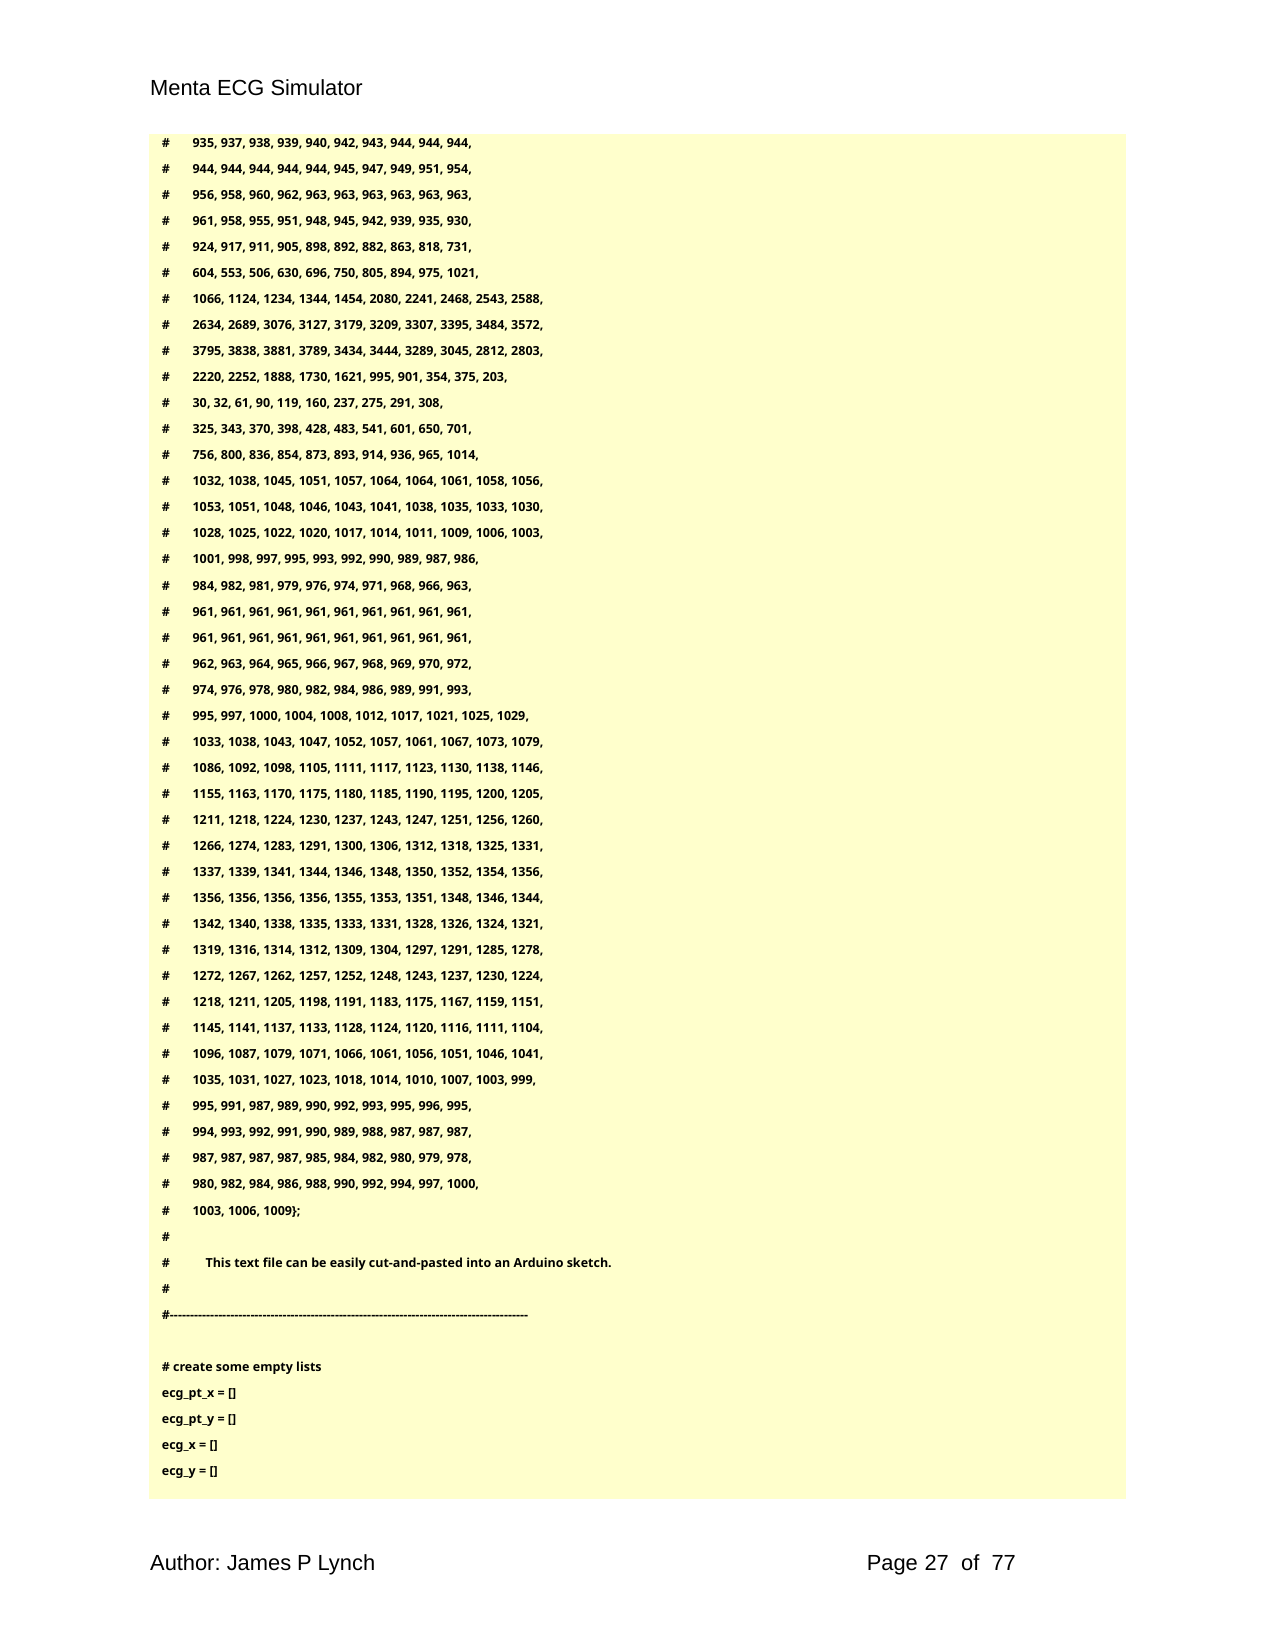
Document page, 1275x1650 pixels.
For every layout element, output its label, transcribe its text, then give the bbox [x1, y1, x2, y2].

text # 980, 982, 984, 986, 988, 990, 992, 994, 997, 1000, [149, 1176, 1126, 1193]
text # 1145, 1141, 1137, 1133, 1128, 1124, 1120, 1116, 1111, 1104, [149, 1019, 1126, 1036]
text # 1001, 998, 997, 995, 993, 992, 990, 989, 987, 986, [149, 551, 1126, 568]
text # 1053, 1051, 1048, 1046, 1043, 1041, 1038, 1035, 1033, 1030, [149, 498, 1126, 516]
text ecg_x = [] [149, 1436, 1126, 1453]
text # 1342, 1340, 1338, 1335, 1333, 1331, 1328, 1326, 1324, 1321, [149, 915, 1126, 932]
text # 1266, 1274, 1283, 1291, 1300, 1306, 1312, 1318, 1325, 1331, [149, 837, 1126, 854]
text # 325, 343, 370, 398, 428, 483, 541, 601, 650, 701, [149, 420, 1126, 437]
text # 944, 944, 944, 944, 944, 945, 947, 949, 951, 954, [149, 160, 1126, 177]
text # 961, 961, 961, 961, 961, 961, 961, 961, 961, 961, [149, 629, 1126, 646]
text # 2634, 2689, 3076, 3127, 3179, 3209, 3307, 3395, 3484, 3572, [149, 316, 1126, 333]
text # 1356, 1356, 1356, 1356, 1355, 1353, 1351, 1348, 1346, 1344, [149, 889, 1126, 906]
text # 3795, 3838, 3881, 3789, 3434, 3444, 3289, 3045, 2812, 2803, [149, 342, 1126, 359]
text # 1319, 1316, 1314, 1312, 1309, 1304, 1297, 1291, 1285, 1278, [149, 941, 1126, 958]
text # 1155, 1163, 1170, 1175, 1180, 1185, 1190, 1195, 1200, 1205, [149, 785, 1126, 802]
text # 994, 993, 992, 991, 990, 989, 988, 987, 987, 987, [149, 1123, 1126, 1141]
text # 987, 987, 987, 987, 985, 984, 982, 980, 979, 978, [149, 1149, 1126, 1167]
text # 995, 991, 987, 989, 990, 992, 993, 995, 996, 995, [149, 1097, 1126, 1114]
text # [149, 1228, 1126, 1245]
text # 1032, 1038, 1045, 1051, 1057, 1064, 1064, 1061, 1058, 1056, [149, 472, 1126, 489]
text # 956, 958, 960, 962, 963, 963, 963, 963, 963, 963, [149, 186, 1126, 203]
text # 1096, 1087, 1079, 1071, 1066, 1061, 1056, 1051, 1046, 1041, [149, 1045, 1126, 1062]
text # 1337, 1339, 1341, 1344, 1346, 1348, 1350, 1352, 1354, 1356, [149, 863, 1126, 880]
text # 1086, 1092, 1098, 1105, 1111, 1117, 1123, 1130, 1138, 1146, [149, 759, 1126, 776]
text # 1033, 1038, 1043, 1047, 1052, 1057, 1061, 1067, 1073, 1079, [149, 733, 1126, 750]
text # create some empty lists [149, 1358, 1126, 1375]
text # 2220, 2252, 1888, 1730, 1621, 995, 901, 354, 375, 203, [149, 368, 1126, 385]
text # [149, 1280, 1126, 1297]
text # 30, 32, 61, 90, 119, 160, 237, 275, 291, 308, [149, 394, 1126, 411]
text # 1003, 1006, 1009}; [149, 1202, 1126, 1219]
text # 984, 982, 981, 979, 976, 974, 971, 968, 966, 963, [149, 577, 1126, 594]
text # 1035, 1031, 1027, 1023, 1018, 1014, 1010, 1007, 1003, 999, [149, 1071, 1126, 1088]
text # 995, 997, 1000, 1004, 1008, 1012, 1017, 1021, 1025, 1029, [149, 707, 1126, 724]
text # 974, 976, 978, 980, 982, 984, 986, 989, 991, 993, [149, 681, 1126, 698]
text # 961, 961, 961, 961, 961, 961, 961, 961, 961, 961, [149, 603, 1126, 620]
text ecg_pt_x = [] [149, 1384, 1126, 1401]
text # 1066, 1124, 1234, 1344, 1454, 2080, 2241, 2468, 2543, 2588, [149, 290, 1126, 307]
text ecg_pt_y = [] [149, 1410, 1126, 1427]
text # 604, 553, 506, 630, 696, 750, 805, 894, 975, 1021, [149, 264, 1126, 281]
text # 1211, 1218, 1224, 1230, 1237, 1243, 1247, 1251, 1256, 1260, [149, 811, 1126, 828]
text # 1028, 1025, 1022, 1020, 1017, 1014, 1011, 1009, 1006, 1003, [149, 524, 1126, 542]
text # 962, 963, 964, 965, 966, 967, 968, 969, 970, 972, [149, 655, 1126, 672]
text # 756, 800, 836, 854, 873, 893, 914, 936, 965, 1014, [149, 446, 1126, 463]
text # 935, 937, 938, 939, 940, 942, 943, 944, 944, 944, [149, 134, 1126, 151]
text # 924, 917, 911, 905, 898, 892, 882, 863, 818, 731, [149, 238, 1126, 255]
text #----------------------------------------------------------------------------------------- [149, 1306, 1126, 1323]
text # 961, 958, 955, 951, 948, 945, 942, 939, 935, 930, [149, 212, 1126, 229]
text # 1218, 1211, 1205, 1198, 1191, 1183, 1175, 1167, 1159, 1151, [149, 993, 1126, 1010]
text # 1272, 1267, 1262, 1257, 1252, 1248, 1243, 1237, 1230, 1224, [149, 967, 1126, 984]
text # This text file can be easily cut-and-pasted into an Arduino sketch. [149, 1254, 1126, 1271]
text ecg_y = [] [149, 1462, 1126, 1479]
